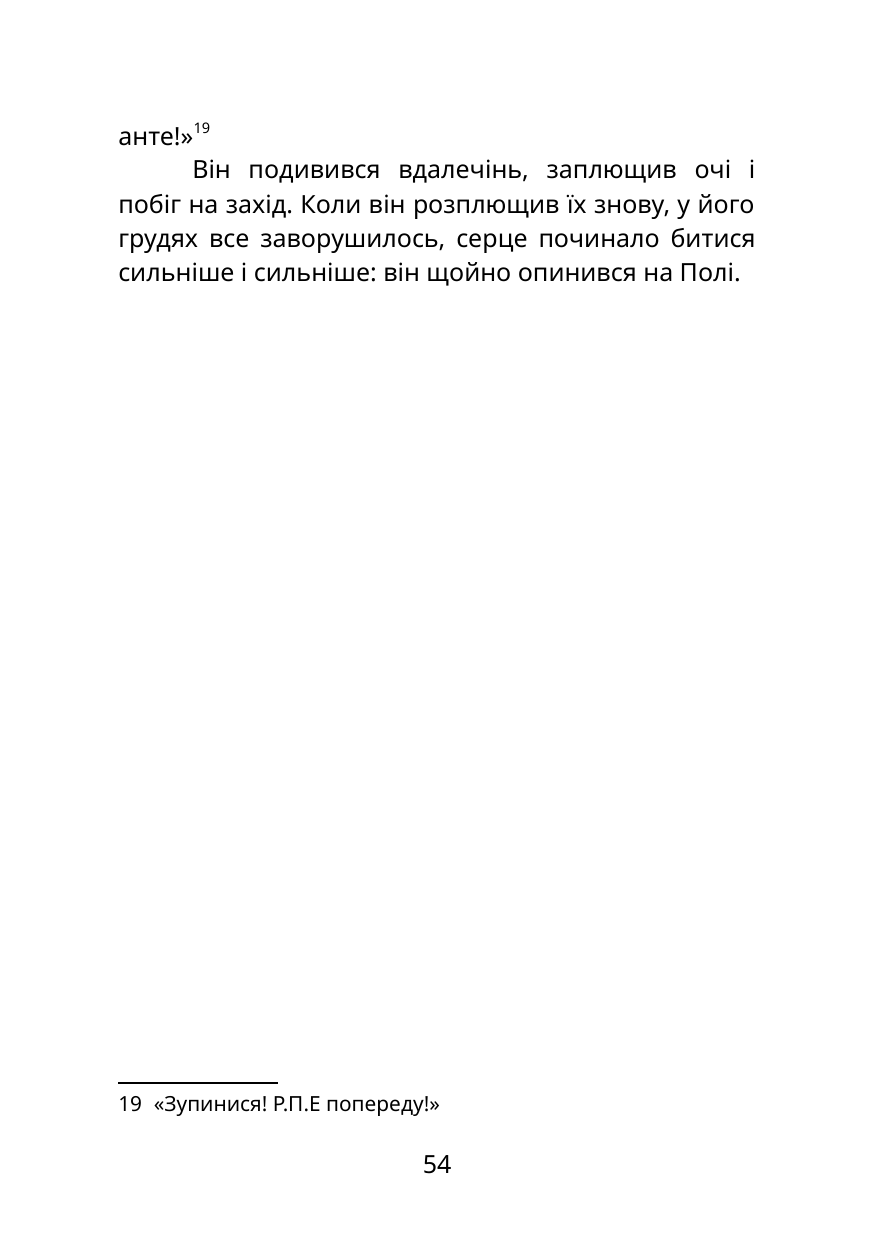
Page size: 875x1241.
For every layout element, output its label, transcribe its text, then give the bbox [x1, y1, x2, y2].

text Вийшовши з підвалу на другому боці вулиці, хлопець відразу же спустився у найближчий підземний хід, розраховуючи, що там буде безпечніше. На цей раз його сподівання виправдались. Безпека в напівтемряві, щільні холодні стіни, вкриті частково відлущеною плиткою й такою ж, як у Комунтерії, побілкою. «Красиві картинки приховують жахливі пейзажі...» подумав він. Стискаючі лімінальні простори, границі світла й темряви змушували його тремтіти, але не сильніше за вибухи згори. Перед очима Ніко з’явилася табличка: «Халтез! Ла Р.А.д.Е. есас анте!» [118, 118, 756, 152]
text «Зупинися! Р.П.Е попереду!» [118, 1089, 756, 1118]
text Він подивився вдалечінь, заплющив очі і побіг на захід. Коли він розплющив їх знову, у його грудях все заворушилось, серце починало битися сильніше і сильніше: він щойно опинився на Полі. [118, 152, 756, 288]
